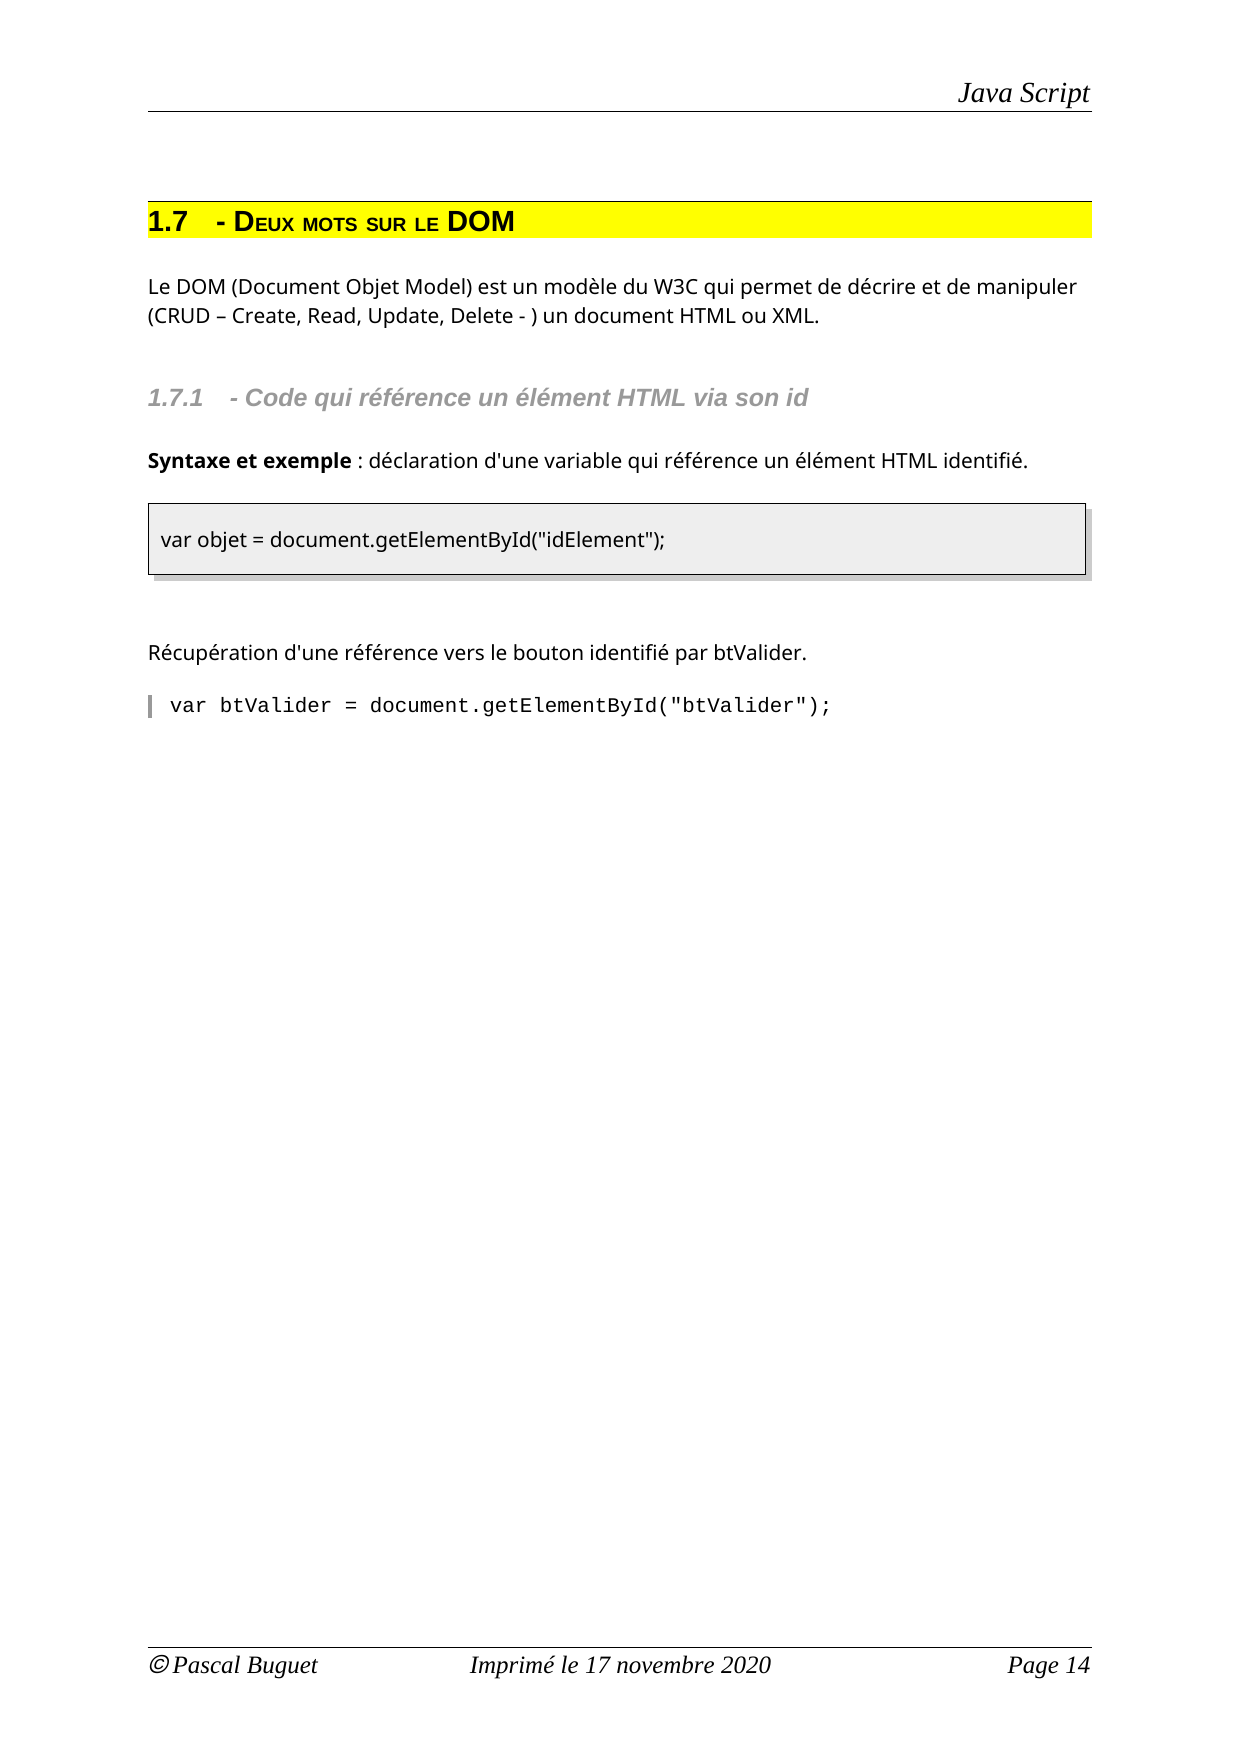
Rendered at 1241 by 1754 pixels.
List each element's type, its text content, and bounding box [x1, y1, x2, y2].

text Syntaxe et exemple : déclaration d'une variable qui référence un élément HTML identifié. [148, 446, 1092, 475]
subtitle - Deux mots sur le DOM [148, 202, 1092, 238]
subtitle - Code qui référence un élément HTML via son id [148, 383, 1092, 412]
text var btValider = document.getElementById("btValider"); [148, 694, 1092, 718]
text Récupération d'une référence vers le bouton identifié par btValider. [148, 638, 1092, 666]
text var objet = document.getElementById("idElement"); [149, 504, 1085, 574]
text Le DOM (Document Objet Model) est un modèle du W3C qui permet de décrire et de manipuler (CRUD – Create, Read, Update, Delete - ) un document HTML ou XML. [148, 272, 1092, 329]
